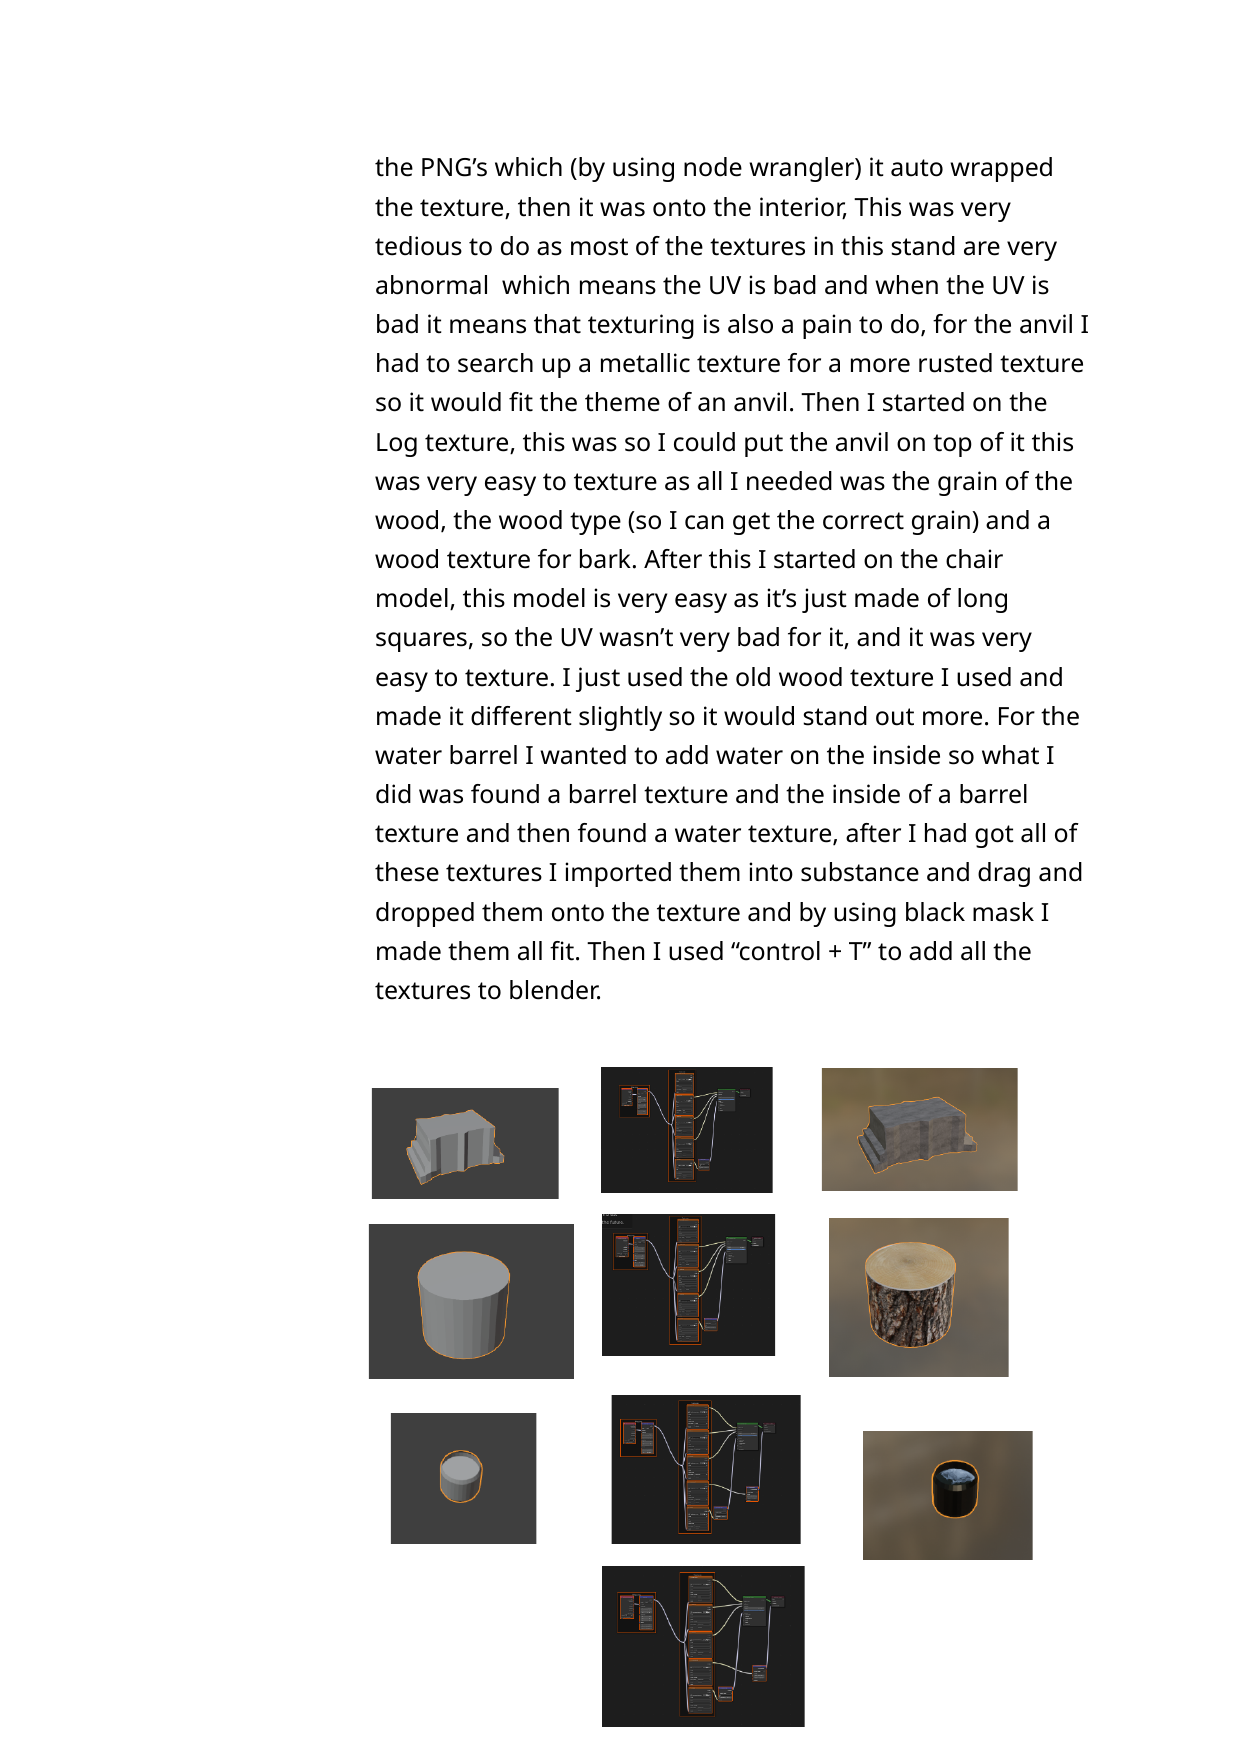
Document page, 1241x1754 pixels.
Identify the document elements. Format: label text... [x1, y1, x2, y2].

text the PNG’s which (by using node wrangler) it auto wrapped the texture, then it was onto the interior, This was very tedious to do as most of the textures in this stand are very abnormal which means the UV is bad and when the UV is bad it means that texturing is also a pain to do, for the anvil I had to search up a metallic texture for a more rusted texture so it would fit the theme of an anvil. Then I started on the Log texture, this was so I could put the anvil on top of it this was very easy to texture as all I needed was the grain of the wood, the wood type (so I can get the correct grain) and a wood texture for bark. After this I started on the chair model, this model is very easy as it’s just made of long squares, so the UV wasn’t very bad for it, and it was very easy to texture. I just used the old wood texture I used and made it different slightly so it would stand out more. For the water barrel I wanted to add water on the inside so what I did was found a barrel texture and the inside of a barrel texture and then found a water texture, after I had got all of these textures I imported them into substance and drag and dropped them onto the texture and by using black mask I made them all fit. Then I used “control + T” to add all the textures to blender. [375, 150, 1090, 1007]
